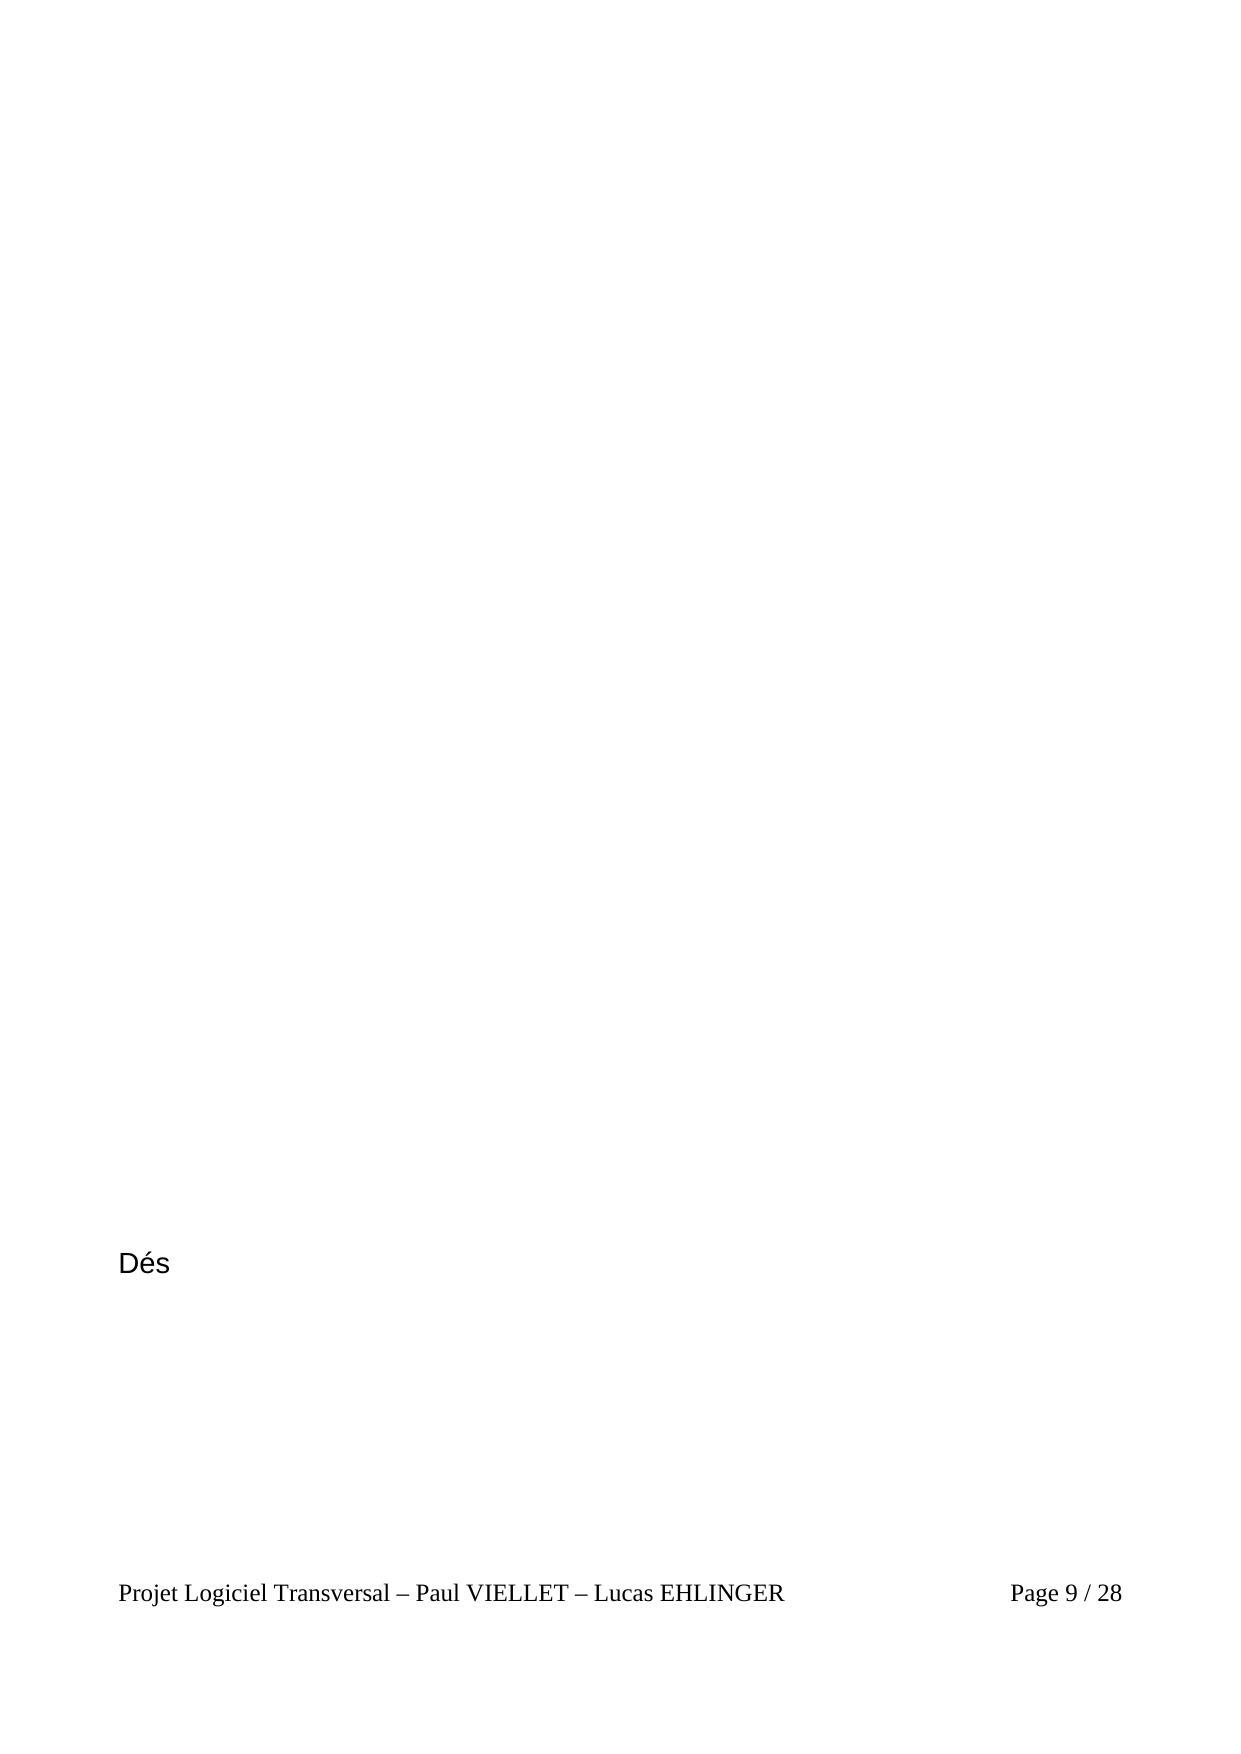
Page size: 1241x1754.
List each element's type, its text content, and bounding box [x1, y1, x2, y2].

text Dés [118, 1246, 1122, 1280]
